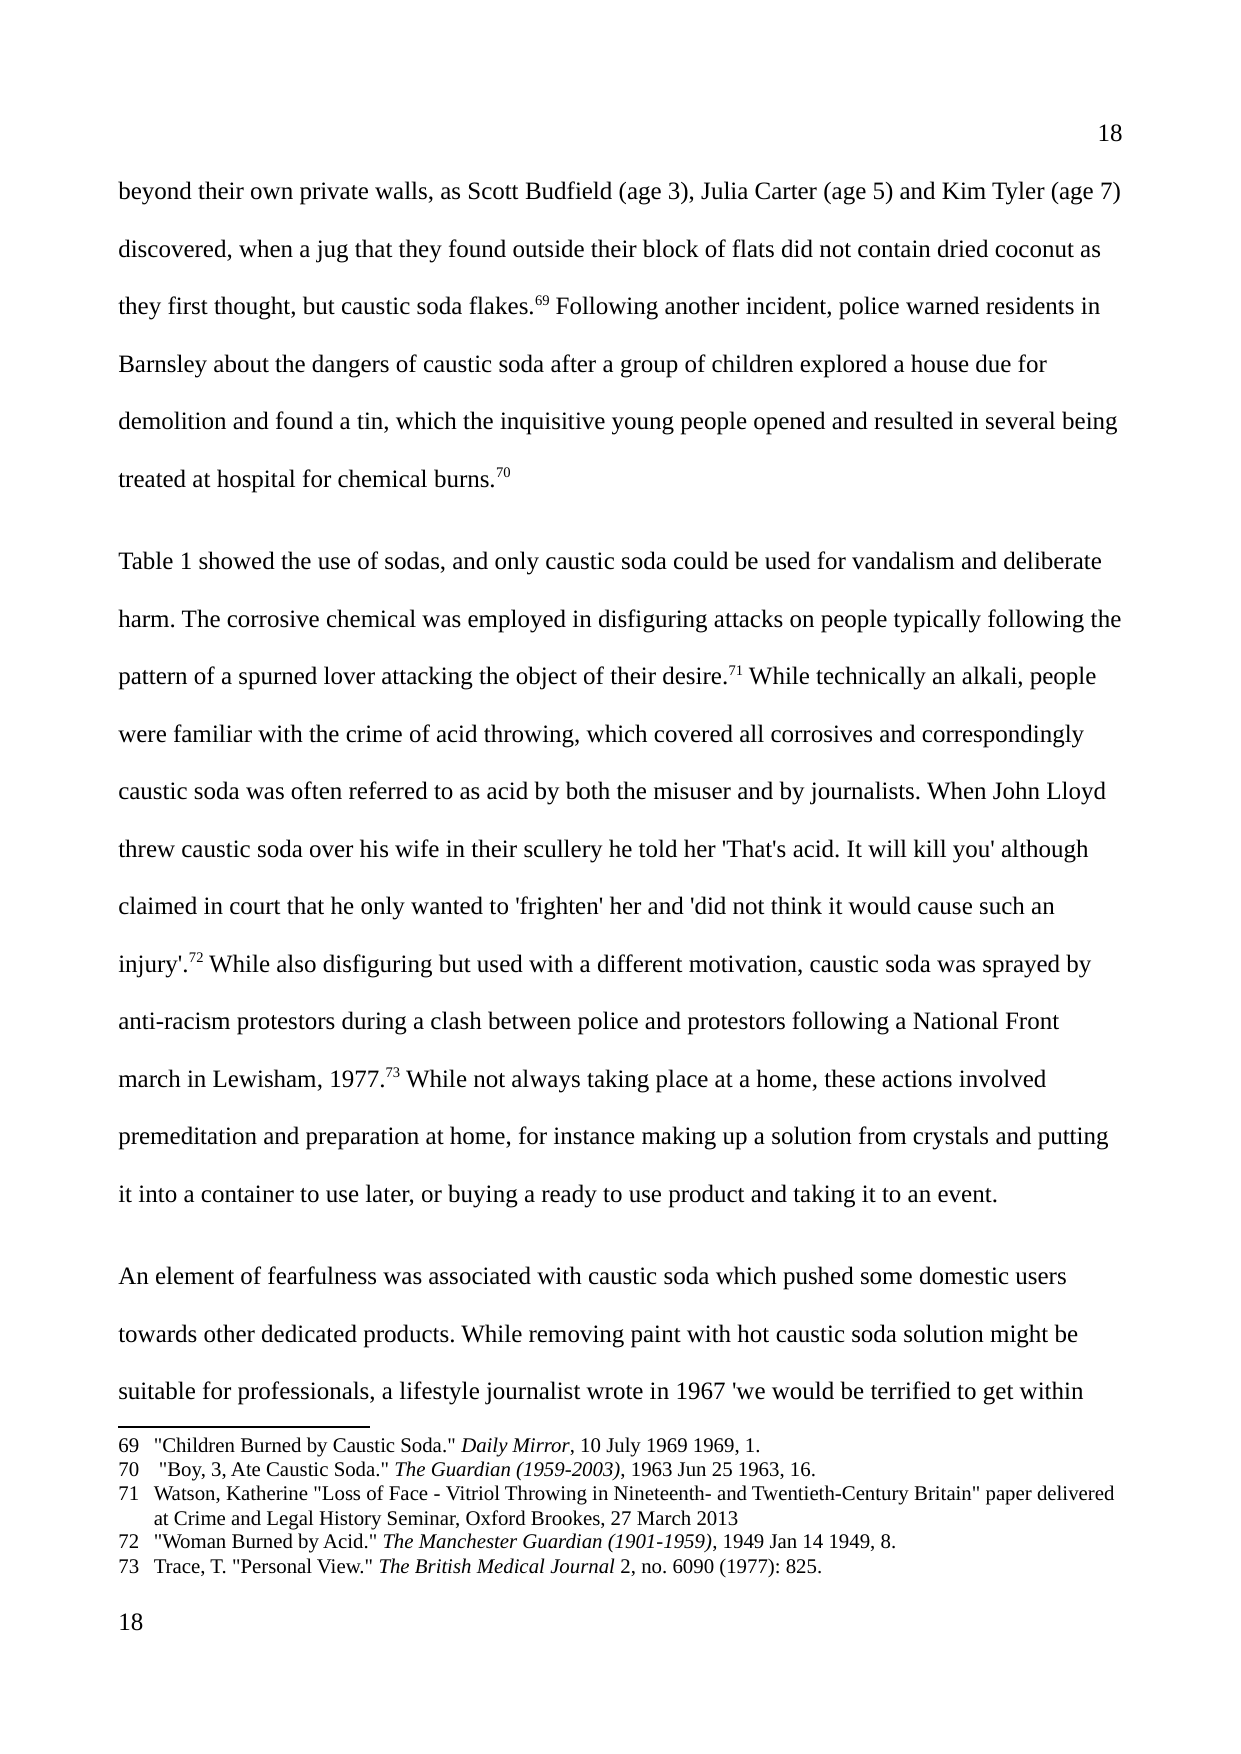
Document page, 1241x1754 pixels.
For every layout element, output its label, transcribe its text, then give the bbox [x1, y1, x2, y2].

text Watson, Katherine "Loss of Face - Vitriol Throwing in Nineteenth- and Twentieth-Century Britain" paper delivered at Crime and Legal History Seminar, Oxford Brookes, 27 March 2013 [118, 1481, 1122, 1529]
text beyond their own private walls, as Scott Budfield (age 3), Julia Carter (age 5) and Kim Tyler (age 7) discovered, when a jug that they found outside their block of flats did not contain dried coconut as they first thought, but caustic soda flakes. Following another incident, police warned residents in Barnsley about the dangers of caustic soda after a group of children explored a house due for demolition and found a tin, which the inquisitive young people opened and resulted in several being treated at hospital for chemical burns. [118, 176, 1122, 493]
text "Boy, 3, Ate Caustic Soda." The Guardian (1959-2003), 1963 Jun 25 1963, 16. [118, 1457, 1122, 1481]
text "Children Burned by Caustic Soda." Daily Mirror, 10 July 1969 1969, 1. [118, 1433, 1122, 1457]
text Table 1 showed the use of sodas, and only caustic soda could be used for vandalism and deliberate harm. The corrosive chemical was employed in disfiguring attacks on people typically following the pattern of a spurned lover attacking the object of their desire. While technically an alkali, people were familiar with the crime of acid throwing, which covered all corrosives and correspondingly caustic soda was often referred to as acid by both the misuser and by journalists. When John Lloyd threw caustic soda over his wife in their scullery he told her 'That's acid. It will kill you' although claimed in court that he only wanted to 'frighten' her and 'did not think it would cause such an injury'. While also disfiguring but used with a different motivation, caustic soda was sprayed by anti-racism protestors during a clash between police and protestors following a National Front march in Lewisham, 1977. While not always taking place at a home, these actions involved premeditation and preparation at home, for instance making up a solution from crystals and putting it into a container to use later, or buying a ready to use product and taking it to an event. [118, 546, 1122, 1208]
text An element of fearfulness was associated with caustic soda which pushed some domestic users towards other dedicated products. While removing paint with hot caustic soda solution might be suitable for professionals, a lifestyle journalist wrote in 1967 'we would be terrified to get within [118, 1261, 1122, 1405]
text "Woman Burned by Acid." The Manchester Guardian (1901-1959), 1949 Jan 14 1949, 8. [118, 1529, 1122, 1553]
text Trace, T. "Personal View." The British Medical Journal 2, no. 6090 (1977): 825. [118, 1553, 1122, 1578]
